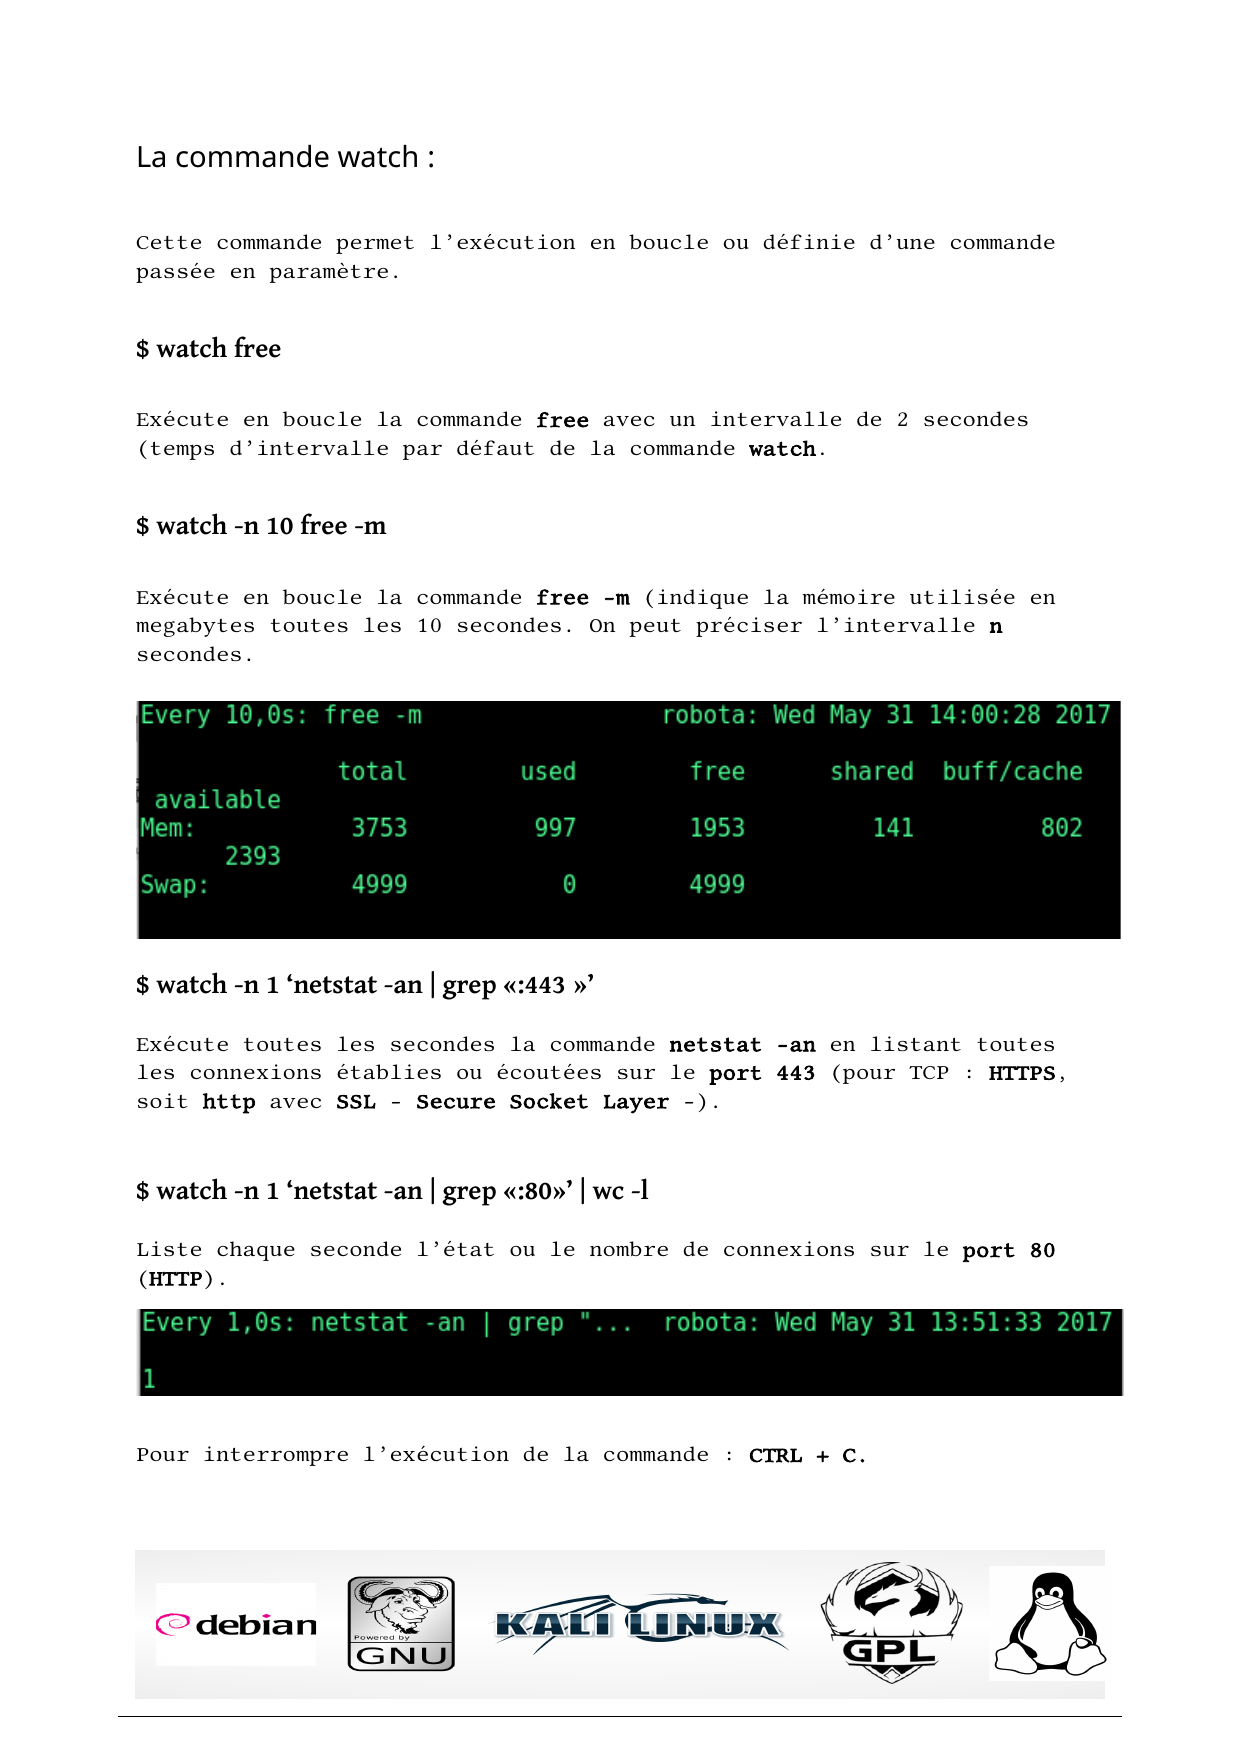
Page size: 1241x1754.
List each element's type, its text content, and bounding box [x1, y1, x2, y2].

subtitle La commande watch : [136, 136, 1104, 176]
picture [136, 701, 1121, 939]
picture [820, 1562, 963, 1684]
text Exécute en boucle la commande free -m (indique la mémoire utilisée en megabytes toutes les 10 secondes. On peut préciser l’intervalle n secondes. [136, 585, 1104, 666]
text Pour interrompre l’exécution de la commande : CTRL + C. [136, 1443, 1104, 1467]
picture [989, 1566, 1112, 1681]
text Liste chaque seconde l’état ou le nombre de connexions sur le port 80 (HTTP). [136, 1238, 1104, 1290]
picture [156, 1583, 317, 1666]
text $ watch free [136, 334, 1104, 365]
text Exécute toutes les secondes la commande netstat -an en listant toutes les connexions établies ou écoutées sur le port 443 (pour TCP : HTTPS, soit http avec SSL - Secure Socket Layer -). [136, 1032, 1104, 1113]
picture [476, 1579, 799, 1670]
text $ watch -n 10 free -m [136, 511, 1104, 542]
picture [136, 1309, 1124, 1396]
text Cette commande permet l’exécution en boucle ou définie d’une commande passée en paramètre. [136, 231, 1104, 283]
text $ watch -n 1 ‘netstat -an | grep «:80»’ | wc -l [136, 1175, 1104, 1207]
text Exécute en boucle la commande free avec un intervalle de 2 secondes (temps d’intervalle par défaut de la commande watch. [136, 408, 1104, 460]
text $ watch -n 1 ‘netstat -an | grep «:443 »’ [136, 970, 1104, 1001]
picture [341, 1573, 460, 1674]
